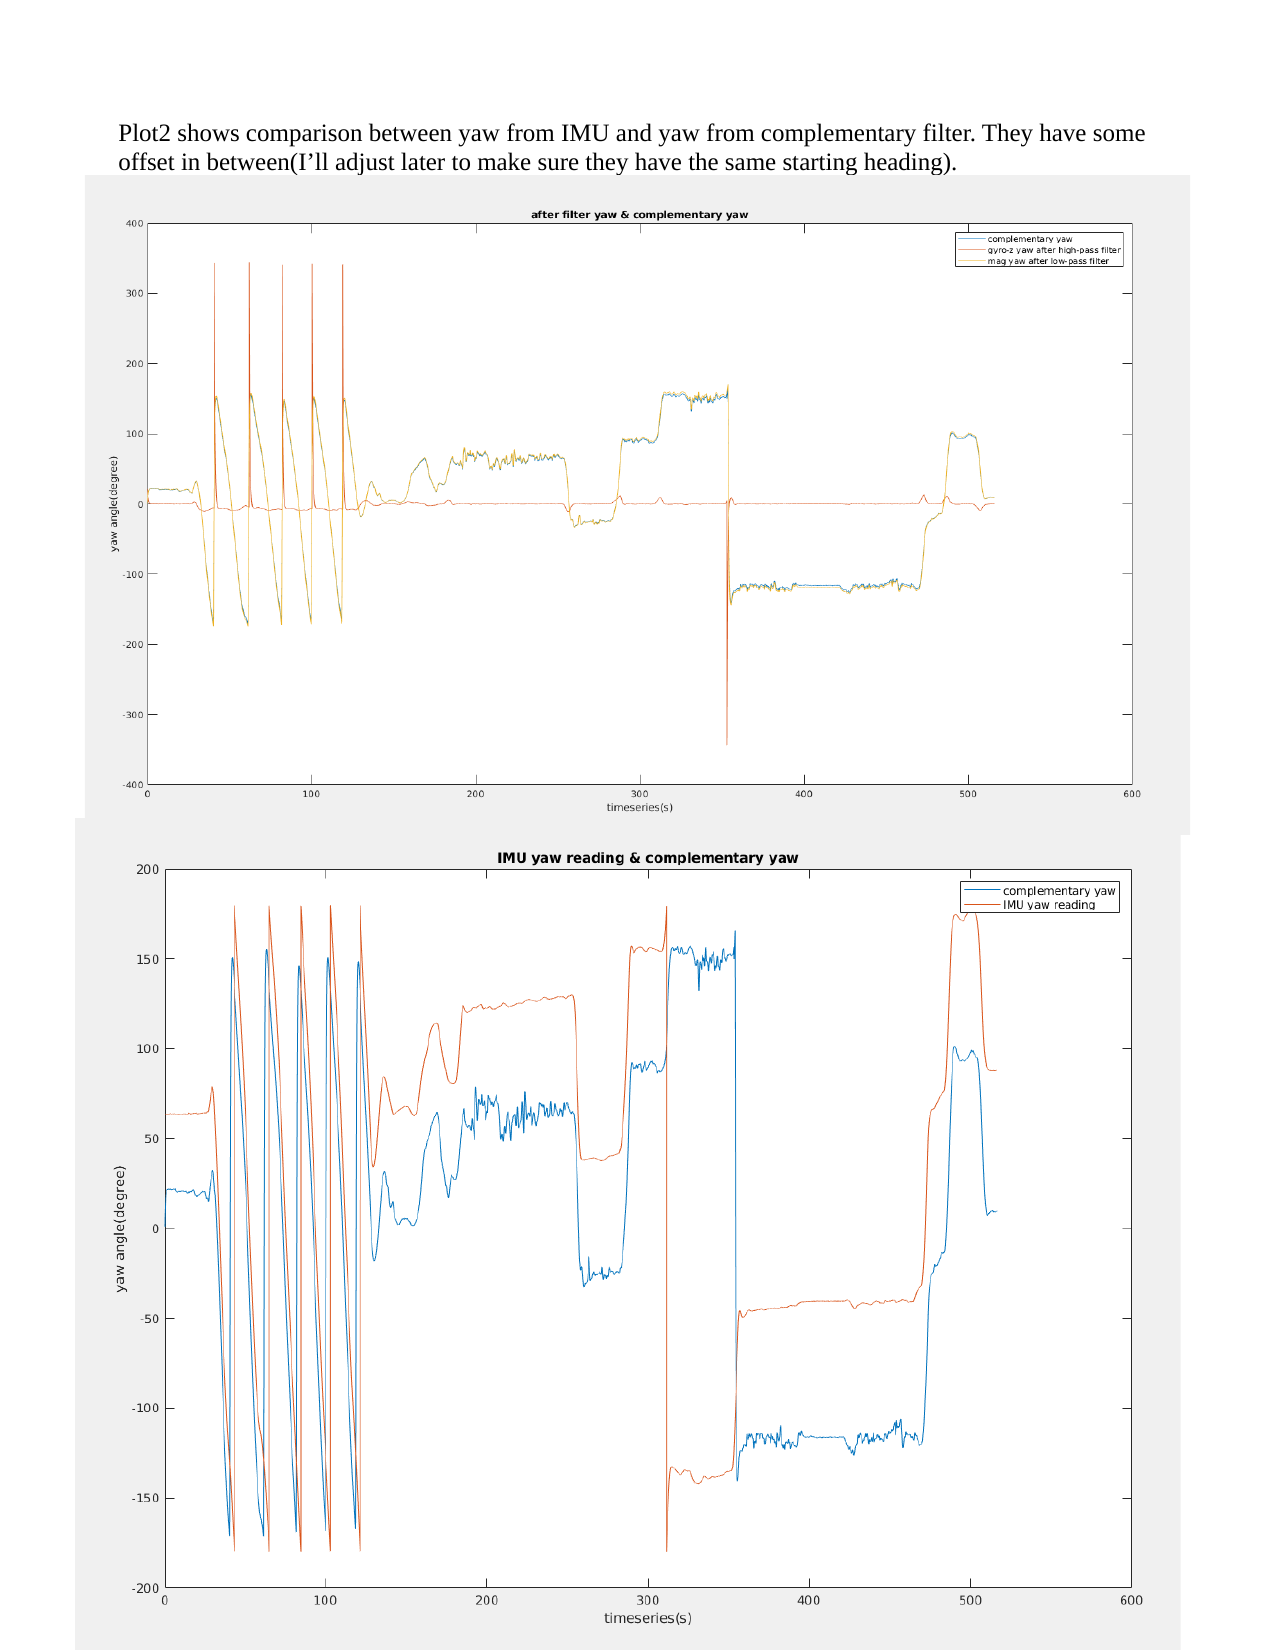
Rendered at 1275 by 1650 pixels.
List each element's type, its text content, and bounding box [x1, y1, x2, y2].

text Plot2 shows comparison between yaw from IMU and yaw from complementary filter. They have some offset in between(I’ll adjust later to make sure they have the same starting heading). [118, 118, 1157, 175]
picture [75, 175, 1191, 1650]
